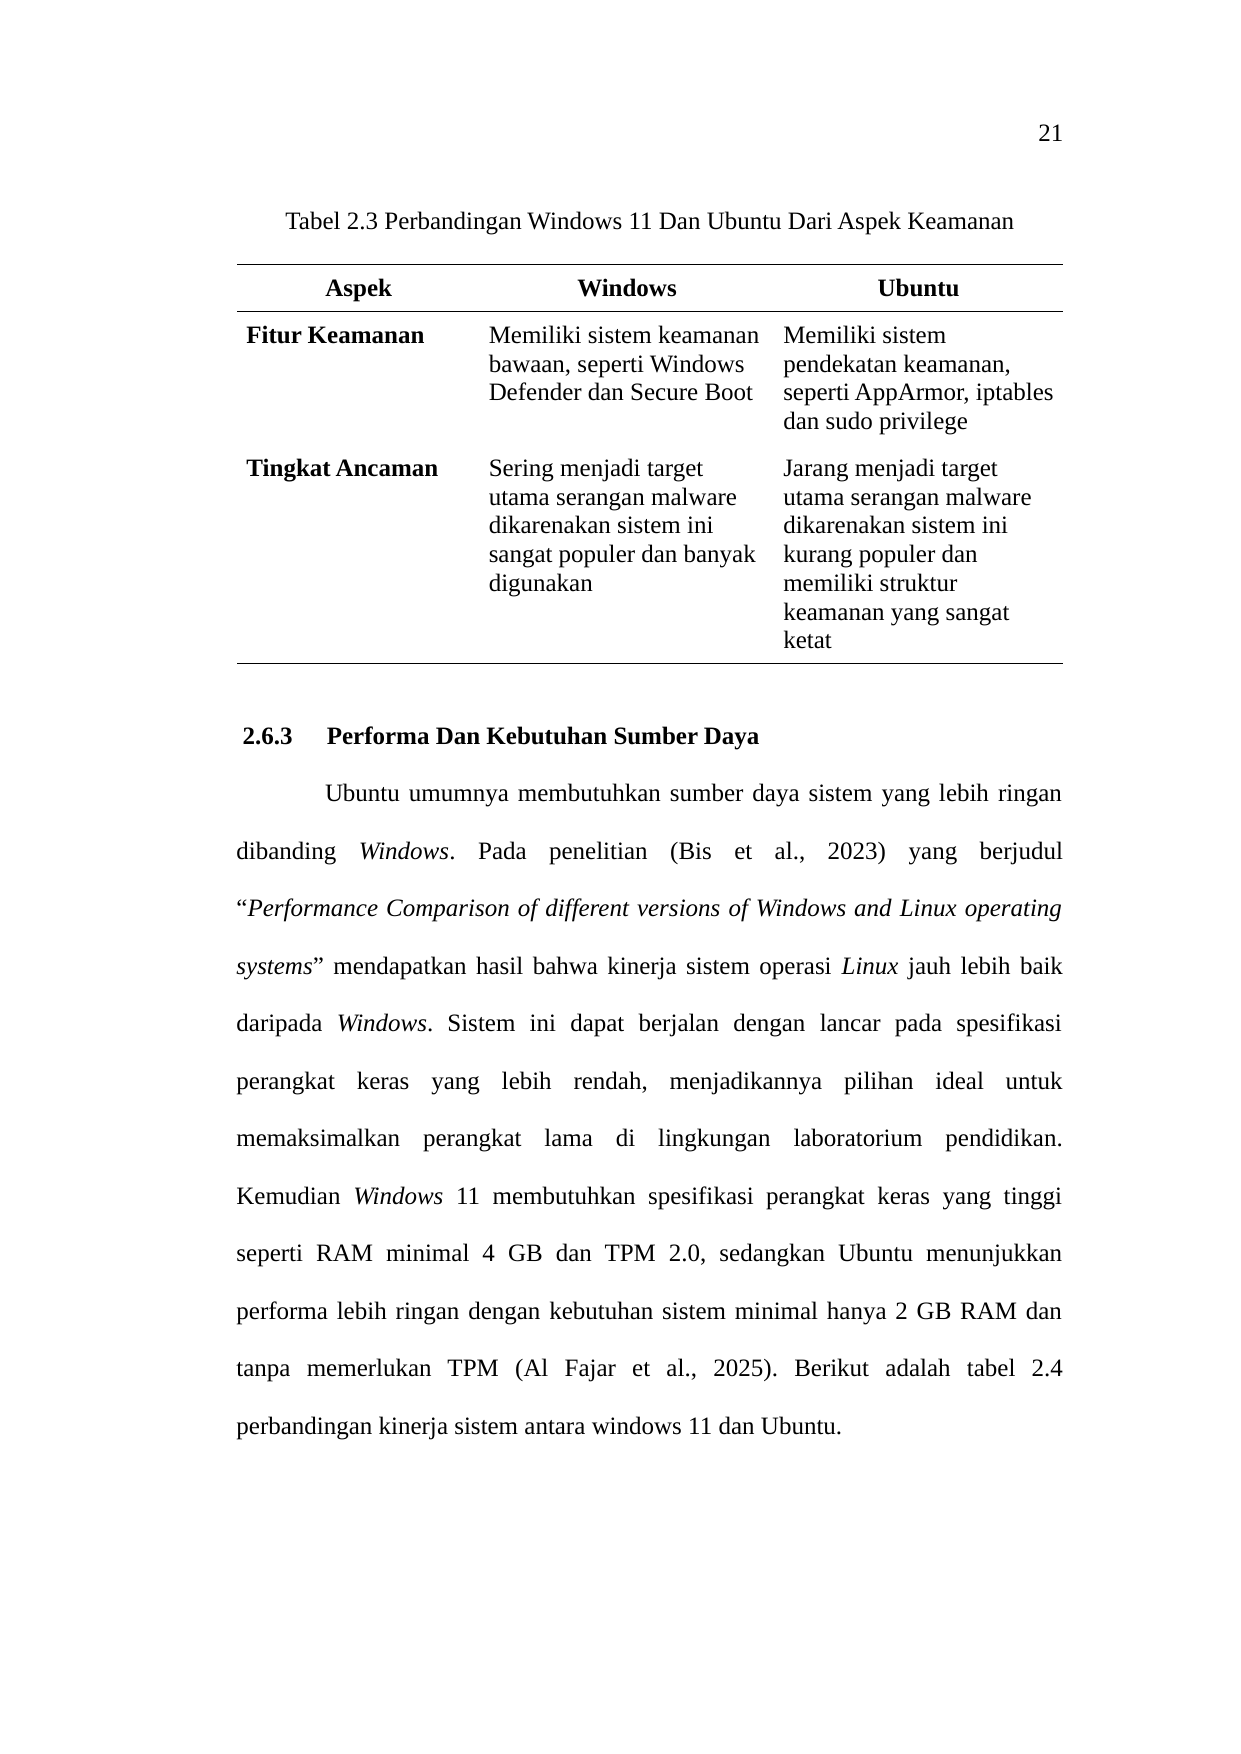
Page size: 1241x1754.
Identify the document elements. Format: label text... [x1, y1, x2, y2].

table_cell Tingkat Ancaman [237, 444, 479, 663]
table_header Ubuntu [774, 265, 1063, 311]
table_cell Sering menjadi target utama serangan malware dikarenakan sistem ini sangat populer dan banyak digunakan [480, 444, 774, 663]
table_cell Memiliki sistem keamanan bawaan, seperti Windows Defender dan Secure Boot [480, 312, 774, 444]
subtitle Performa dan Kebutuhan Sumber Daya [236, 721, 1063, 749]
table_cell Fitur Keamanan [237, 312, 479, 444]
table_header Aspek [237, 265, 479, 311]
table_cell Jarang menjadi target utama serangan malware dikarenakan sistem ini kurang populer dan memiliki struktur keamanan yang sangat ketat [774, 444, 1063, 663]
table_header Windows [480, 265, 774, 311]
text Ubuntu umumnya membutuhkan sumber daya sistem yang lebih ringan dibanding Windows. Pada penelitian (Bis et al., 2023) yang berjudul “Performance Comparison of different versions of Windows and Linux operating systems” mendapatkan hasil bahwa kinerja sistem operasi Linux jauh lebih baik daripada Windows. Sistem ini dapat berjalan dengan lancar pada spesifikasi perangkat keras yang lebih rendah, menjadikannya pilihan ideal untuk memaksimalkan perangkat lama di lingkungan laboratorium pendidikan. Kemudian Windows 11 membutuhkan spesifikasi perangkat keras yang tinggi seperti RAM minimal 4 GB dan TPM 2.0, sedangkan Ubuntu menunjukkan performa lebih ringan dengan kebutuhan sistem minimal hanya 2 GB RAM dan tanpa memerlukan TPM (Al Fajar et al., 2025). Berikut adalah tabel 2.4 perbandingan kinerja sistem antara windows 11 dan Ubuntu. [236, 778, 1063, 1439]
table_cell Memiliki sistem pendekatan keamanan, seperti AppArmor, iptables dan sudo privilege [774, 312, 1063, 444]
text Tabel 2.3 Perbandingan Windows 11 dan ubuntu dari aspek keamanan [236, 206, 1063, 235]
